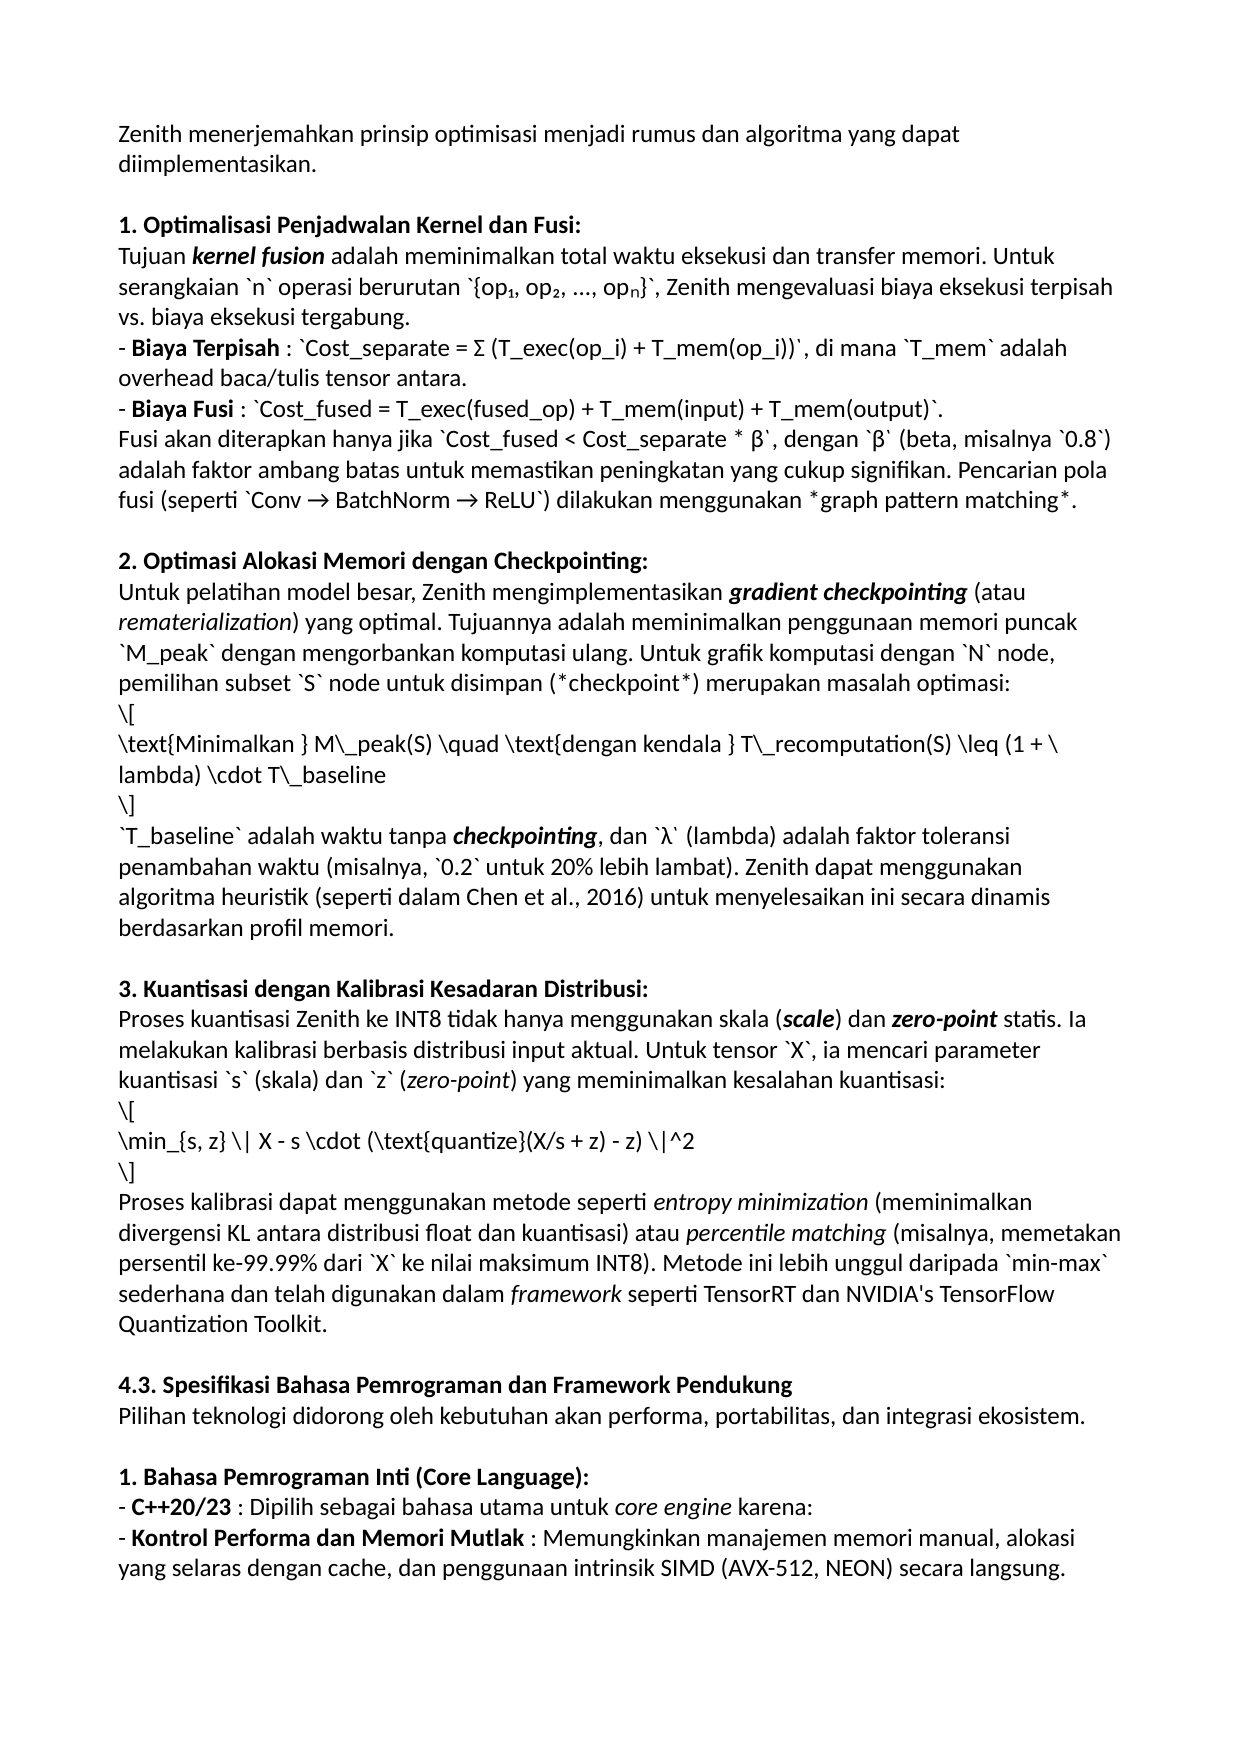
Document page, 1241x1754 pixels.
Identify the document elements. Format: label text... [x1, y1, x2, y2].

text Proses kuantisasi Zenith ke INT8 tidak hanya menggunakan skala (scale) dan zero-point statis. Ia melakukan kalibrasi berbasis distribusi input aktual. Untuk tensor `X`, ia mencari parameter kuantisasi `s` (skala) dan `z` (zero-point) yang meminimalkan kesalahan kuantisasi: [118, 1003, 1122, 1095]
text \[ [118, 698, 1122, 728]
text Untuk pelatihan model besar, Zenith mengimplementasikan gradient checkpointing (atau rematerialization) yang optimal. Tujuannya adalah meminimalkan penggunaan memori puncak `M_peak` dengan mengorbankan komputasi ulang. Untuk grafik komputasi dengan `N` node, pemilihan subset `S` node untuk disimpan (*checkpoint*) merupakan masalah optimasi: [118, 576, 1122, 698]
text - Kontrol Performa dan Memori Mutlak : Memungkinkan manajemen memori manual, alokasi yang selaras dengan cache, dan penggunaan intrinsik SIMD (AVX-512, NEON) secara langsung. [118, 1522, 1122, 1583]
text - Biaya Terpisah : `Cost_separate = Σ (T_exec(op_i) + T_mem(op_i))`, di mana `T_mem` adalah overhead baca/tulis tensor antara. [118, 332, 1122, 393]
text - C++20/23 : Dipilih sebagai bahasa utama untuk core engine karena: [118, 1492, 1122, 1522]
text \[ [118, 1095, 1122, 1125]
text \min_{s, z} \| X - s \cdot (\text{quantize}(X/s + z) - z) \|^2 [118, 1125, 1122, 1156]
text Proses kalibrasi dapat menggunakan metode seperti entropy minimization (meminimalkan divergensi KL antara distribusi float dan kuantisasi) atau percentile matching (misalnya, memetakan persentil ke-99.99% dari `X` ke nilai maksimum INT8). Metode ini lebih unggul daripada `min-max` sederhana dan telah digunakan dalam framework seperti TensorRT dan NVIDIA's TensorFlow Quantization Toolkit. [118, 1186, 1122, 1339]
text 3. Kuantisasi dengan Kalibrasi Kesadaran Distribusi: [118, 973, 1122, 1003]
text Tujuan kernel fusion adalah meminimalkan total waktu eksekusi dan transfer memori. Untuk serangkaian `n` operasi berurutan `{op₁, op₂, ..., opₙ}`, Zenith mengevaluasi biaya eksekusi terpisah vs. biaya eksekusi tergabung. [118, 240, 1122, 332]
text 1. Bahasa Pemrograman Inti (Core Language): [118, 1461, 1122, 1492]
text \] [118, 1156, 1122, 1186]
text Zenith menerjemahkan prinsip optimisasi menjadi rumus dan algoritma yang dapat diimplementasikan. [118, 118, 1122, 179]
text Fusi akan diterapkan hanya jika `Cost_fused < Cost_separate * β`, dengan `β` (beta, misalnya `0.8`) adalah faktor ambang batas untuk memastikan peningkatan yang cukup signifikan. Pencarian pola fusi (seperti `Conv → BatchNorm → ReLU`) dilakukan menggunakan *graph pattern matching*. [118, 423, 1122, 515]
text 2. Optimasi Alokasi Memori dengan Checkpointing: [118, 545, 1122, 576]
text \text{Minimalkan } M\_peak(S) \quad \text{dengan kendala } T\_recomputation(S) \leq (1 + \lambda) \cdot T\_baseline [118, 728, 1122, 789]
text \] [118, 789, 1122, 820]
text Pilihan teknologi didorong oleh kebutuhan akan performa, portabilitas, dan integrasi ekosistem. [118, 1400, 1122, 1431]
text 4.3. Spesifikasi Bahasa Pemrograman dan Framework Pendukung [118, 1369, 1122, 1400]
text `T_baseline` adalah waktu tanpa checkpointing, dan `λ` (lambda) adalah faktor toleransi penambahan waktu (misalnya, `0.2` untuk 20% lebih lambat). Zenith dapat menggunakan algoritma heuristik (seperti dalam Chen et al., 2016) untuk menyelesaikan ini secara dinamis berdasarkan profil memori. [118, 820, 1122, 942]
text - Biaya Fusi : `Cost_fused = T_exec(fused_op) + T_mem(input) + T_mem(output)`. [118, 393, 1122, 423]
text 1. Optimalisasi Penjadwalan Kernel dan Fusi: [118, 210, 1122, 240]
